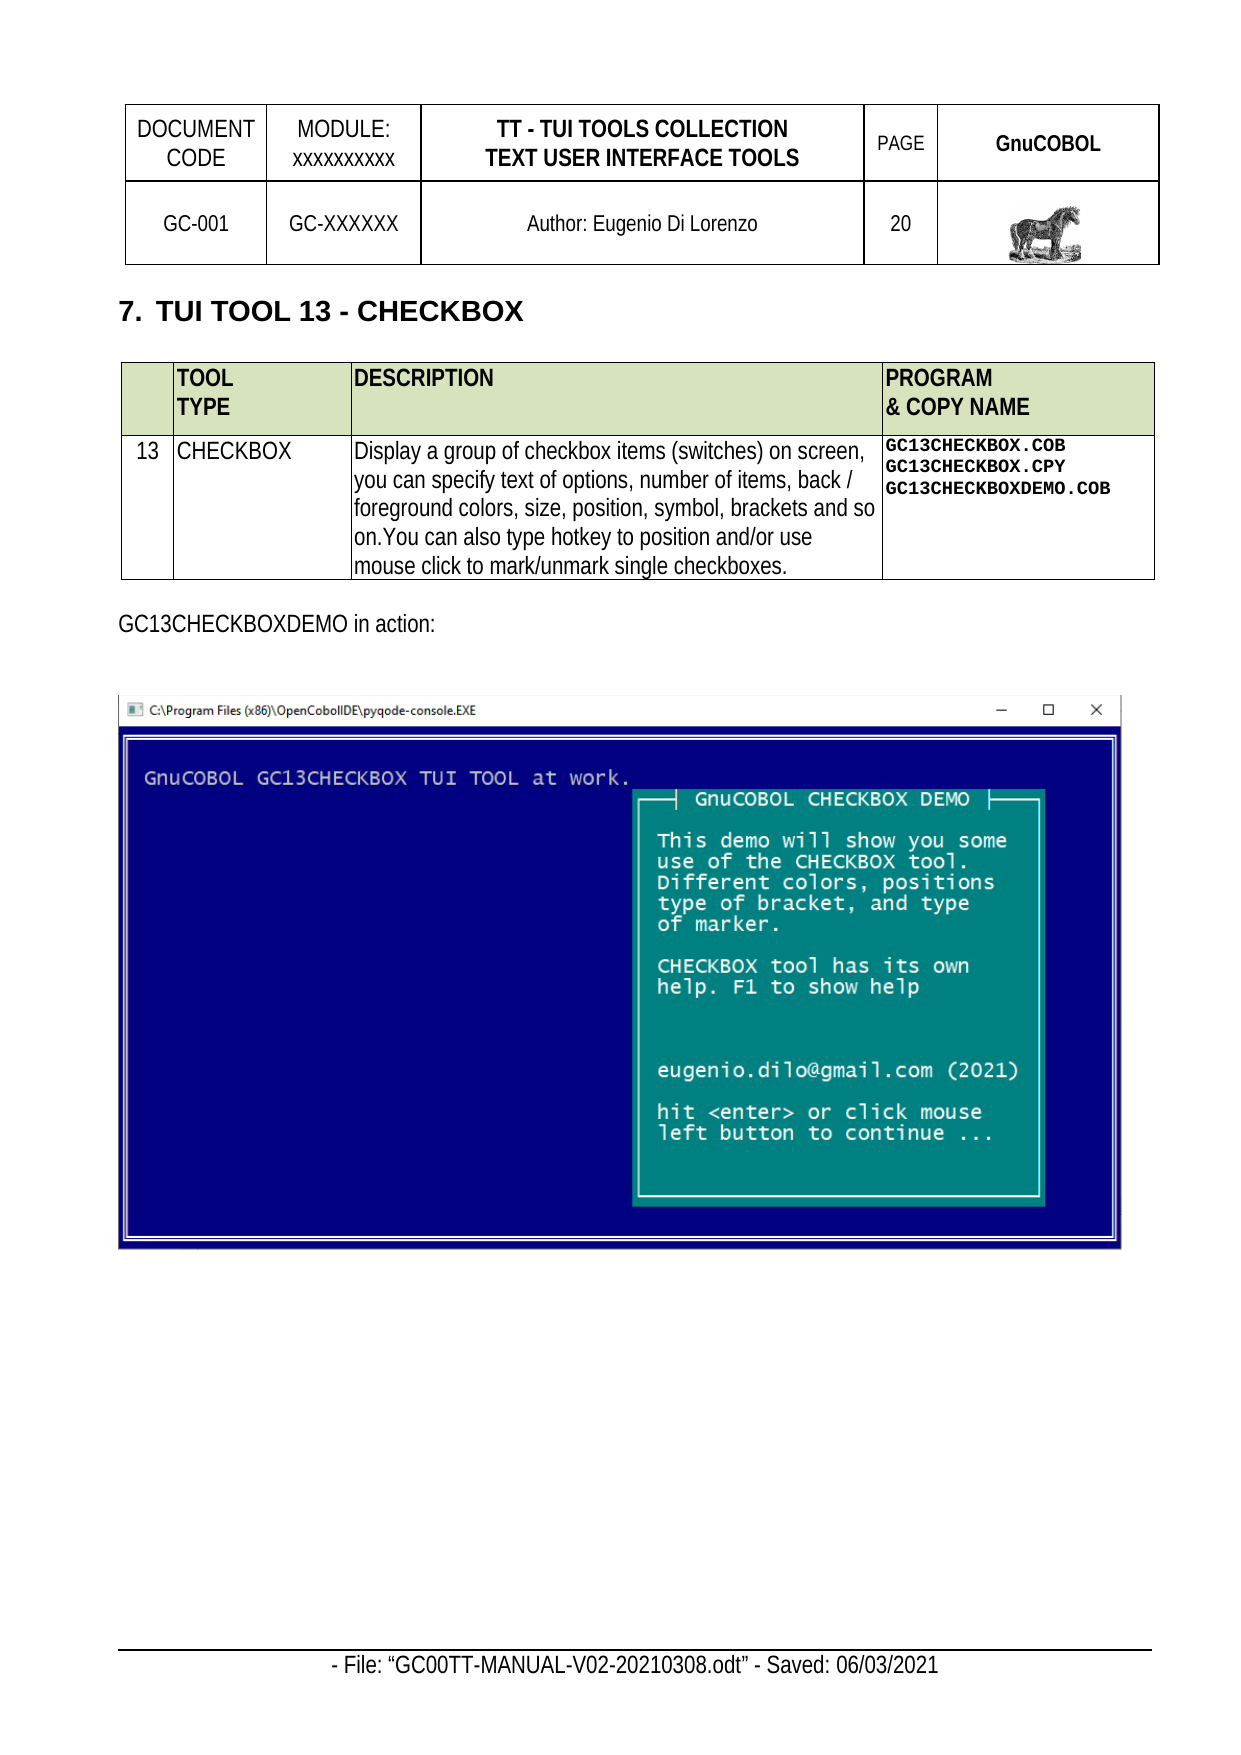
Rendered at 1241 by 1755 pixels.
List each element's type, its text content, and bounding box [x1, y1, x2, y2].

table_cell GC13CHECKBOX.COB GC13CHECKBOX.CPY GC13CHECKBOXDEMO.COB [883, 436, 1154, 579]
text GC13CHECKBOXDEMO in action: [118, 609, 1152, 638]
table_cell CHECKBOX [174, 436, 351, 579]
table_cell Display a group of checkbox items (switches) on screen, you can specify text of options, number of items, back / foreground colors, size, position, symbol, brackets and so on.You can also type hotkey to position and/or use mouse click to mark/unmark single checkboxes. [352, 436, 882, 579]
table_header DESCRIPTION [352, 363, 882, 435]
table_header TOOL TYPE [174, 363, 351, 435]
subtitle TUI TOOL 13 - CHECKBOX [118, 294, 1152, 327]
table_header [122, 363, 173, 435]
table_header PROGRAM & COPY NAME [883, 363, 1154, 435]
table_cell 13 [122, 436, 173, 579]
